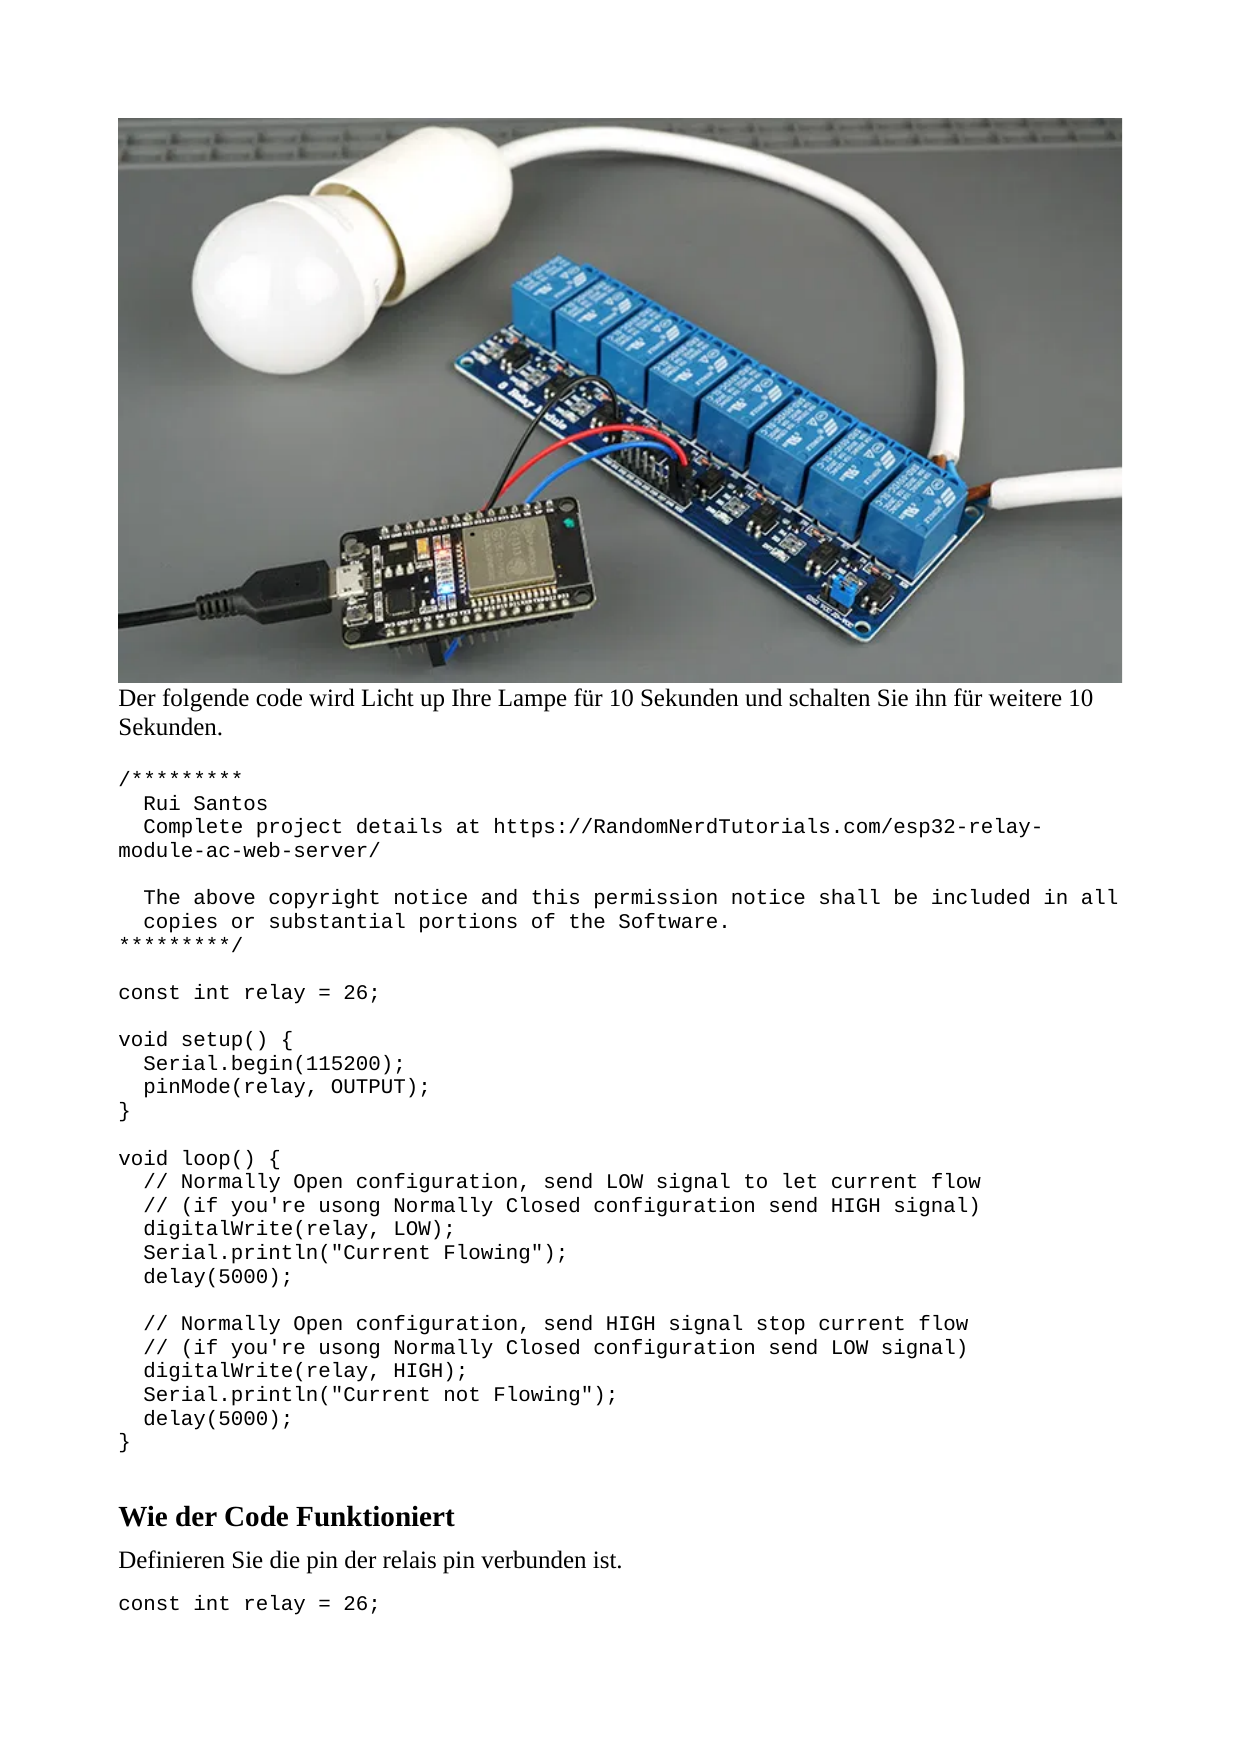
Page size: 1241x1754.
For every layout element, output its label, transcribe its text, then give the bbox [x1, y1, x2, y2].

text The above copyright notice and this permission notice shall be included in all [118, 887, 1122, 911]
text const int relay = 26; [118, 1593, 1122, 1616]
text } [118, 1100, 1122, 1124]
text delay(5000); [118, 1266, 1122, 1289]
text digitalWrite(relay, HIGH); [118, 1360, 1122, 1384]
text const int relay = 26; [118, 982, 1122, 1006]
text // Normally Open configuration, send LOW signal to let current flow [118, 1171, 1122, 1195]
text digitalWrite(relay, LOW); [118, 1218, 1122, 1242]
text delay(5000); [118, 1408, 1122, 1431]
text Serial.println("Current Flowing"); [118, 1242, 1122, 1266]
text Rui Santos [118, 793, 1122, 816]
text pinMode(relay, OUTPUT); [118, 1077, 1122, 1100]
text void setup() { [118, 1029, 1122, 1053]
text Serial.println("Current not Flowing"); [118, 1384, 1122, 1408]
text *********/ [118, 935, 1122, 958]
subtitle Wie der Code Funktioniert [118, 1499, 1122, 1532]
text Serial.begin(115200); [118, 1053, 1122, 1077]
text void loop() { [118, 1147, 1122, 1171]
text // (if you're usong Normally Closed configuration send HIGH signal) [118, 1195, 1122, 1218]
text Der folgende code wird Licht up Ihre Lampe für 10 Sekunden und schalten Sie ihn für weitere 10 Sekunden. [118, 683, 1122, 740]
text Complete project details at https://RandomNerdTutorials.com/esp32-relay-module-ac-web-server/ [118, 816, 1122, 864]
text copies or substantial portions of the Software. [118, 911, 1122, 935]
text Definieren Sie die pin der relais pin verbunden ist. [118, 1545, 1122, 1574]
text // Normally Open configuration, send HIGH signal stop current flow [118, 1313, 1122, 1337]
picture [118, 118, 1123, 683]
text /********* [118, 769, 1122, 793]
text } [118, 1431, 1122, 1455]
text // (if you're usong Normally Closed configuration send LOW signal) [118, 1337, 1122, 1360]
